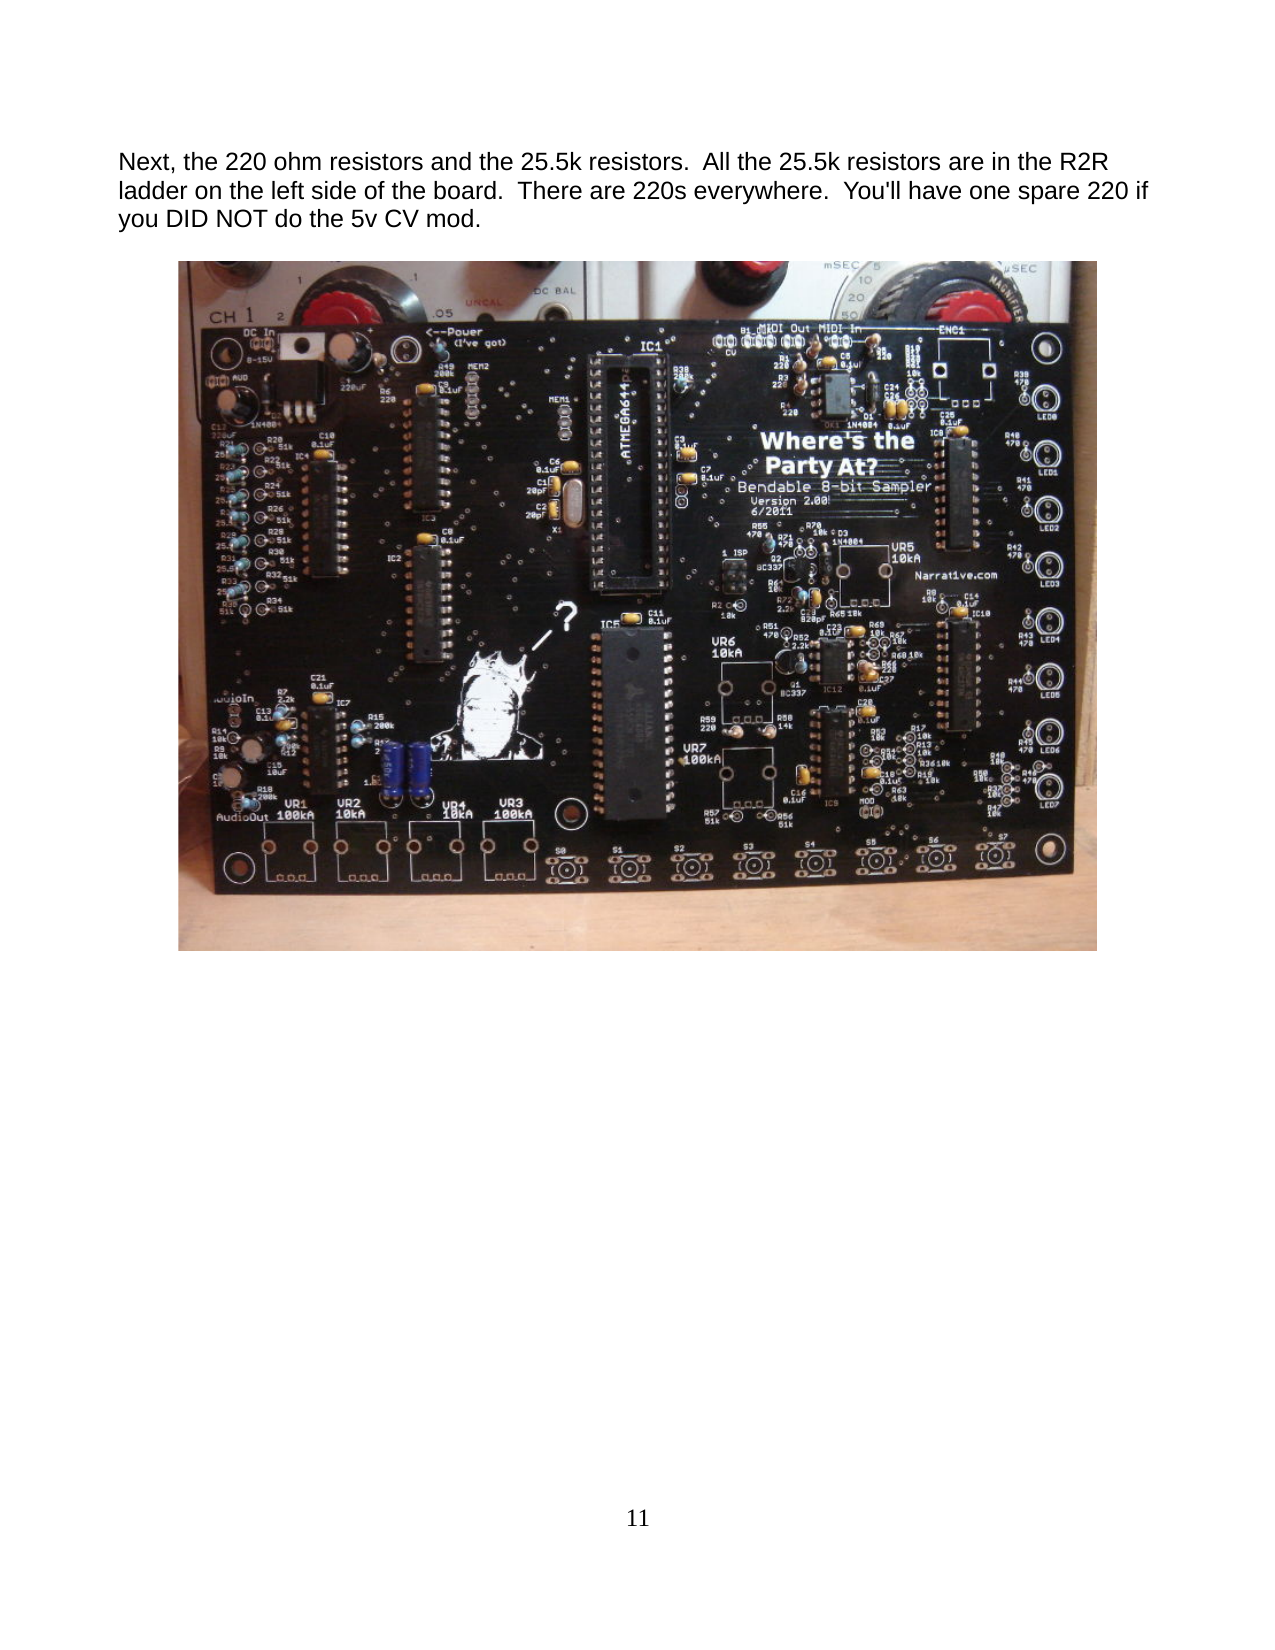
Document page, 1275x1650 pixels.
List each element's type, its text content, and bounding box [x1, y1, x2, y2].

text Next, the 220 ohm resistors and the 25.5k resistors. All the 25.5k resistors are in the R2R ladder on the left side of the board. There are 220s everywhere. You'll have one spare 220 if you DID NOT do the 5v CV mod. [118, 147, 1157, 233]
picture [178, 261, 1097, 951]
